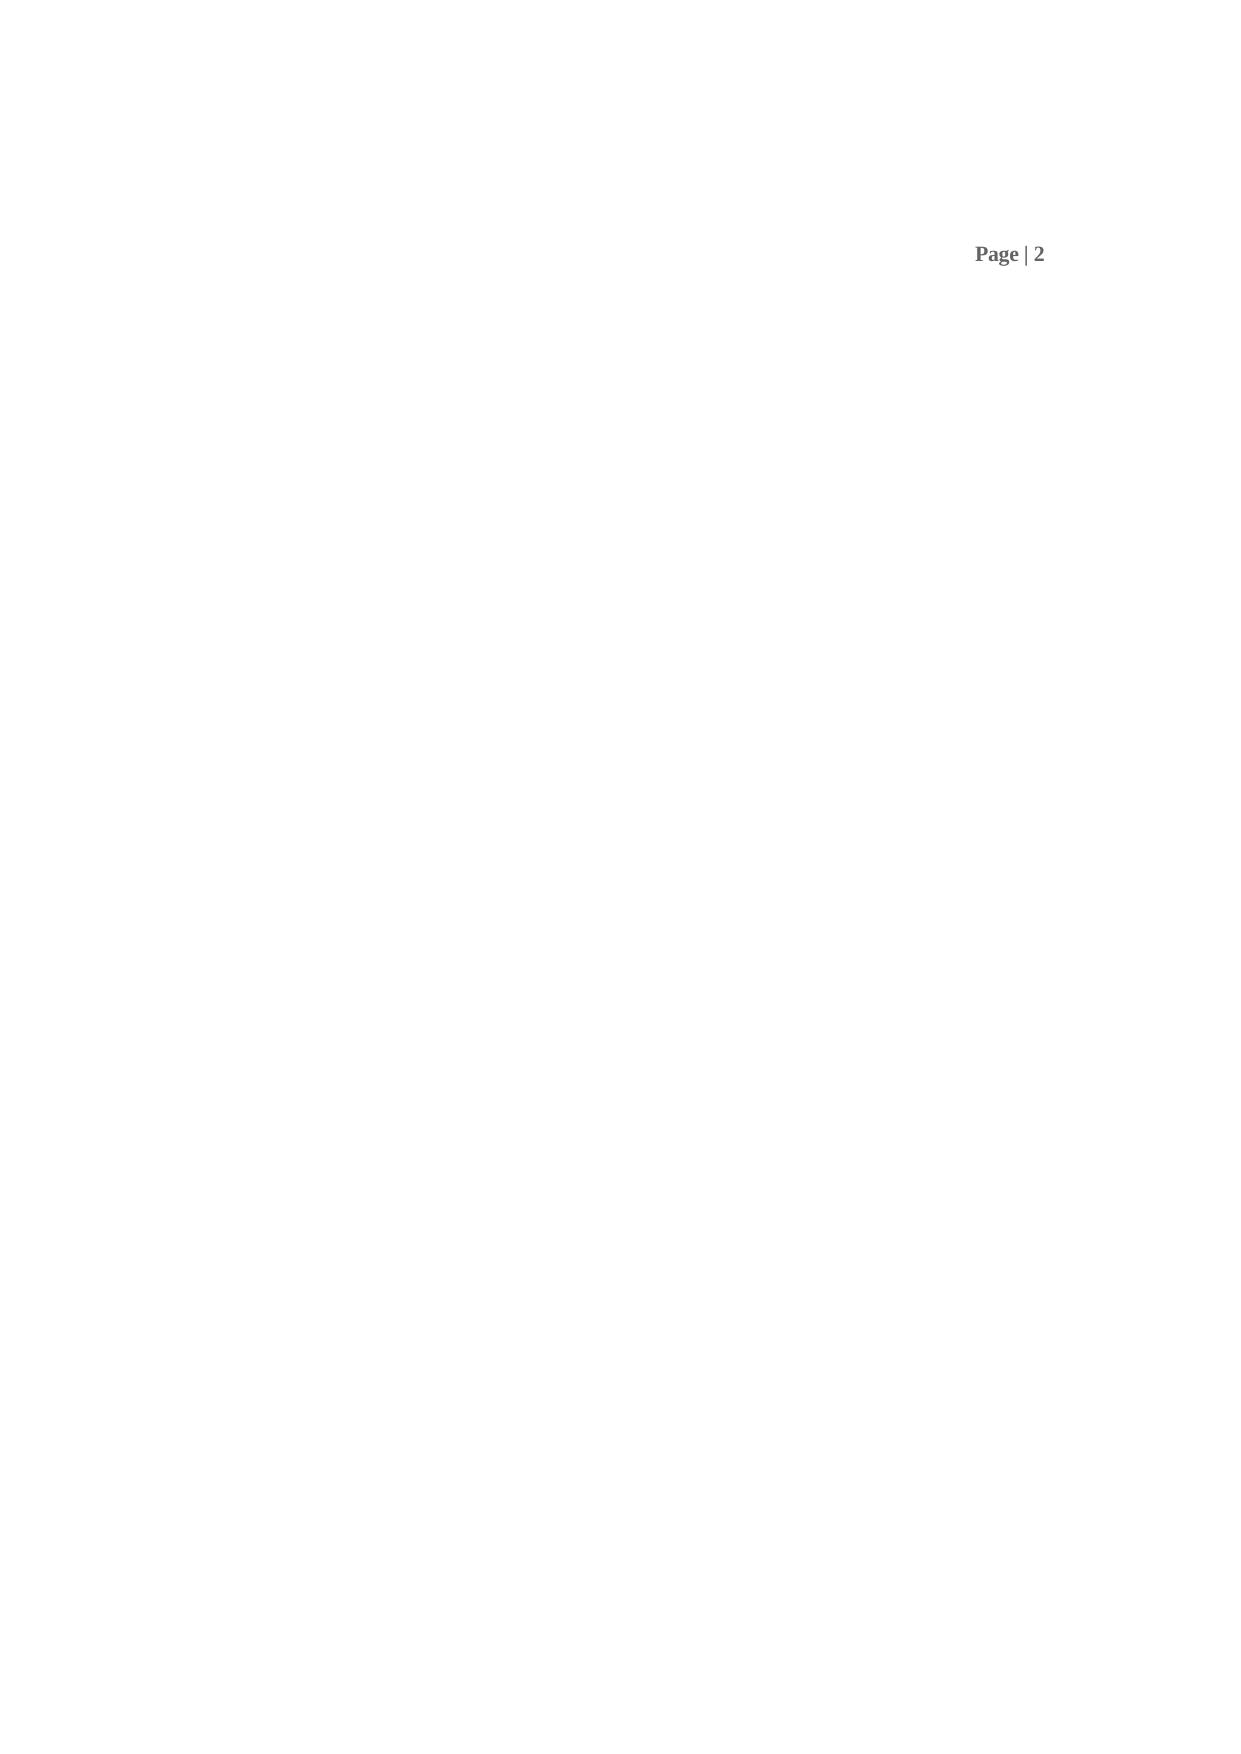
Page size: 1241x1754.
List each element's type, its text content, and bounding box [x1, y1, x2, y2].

text Page | 2 [975, 239, 1055, 267]
